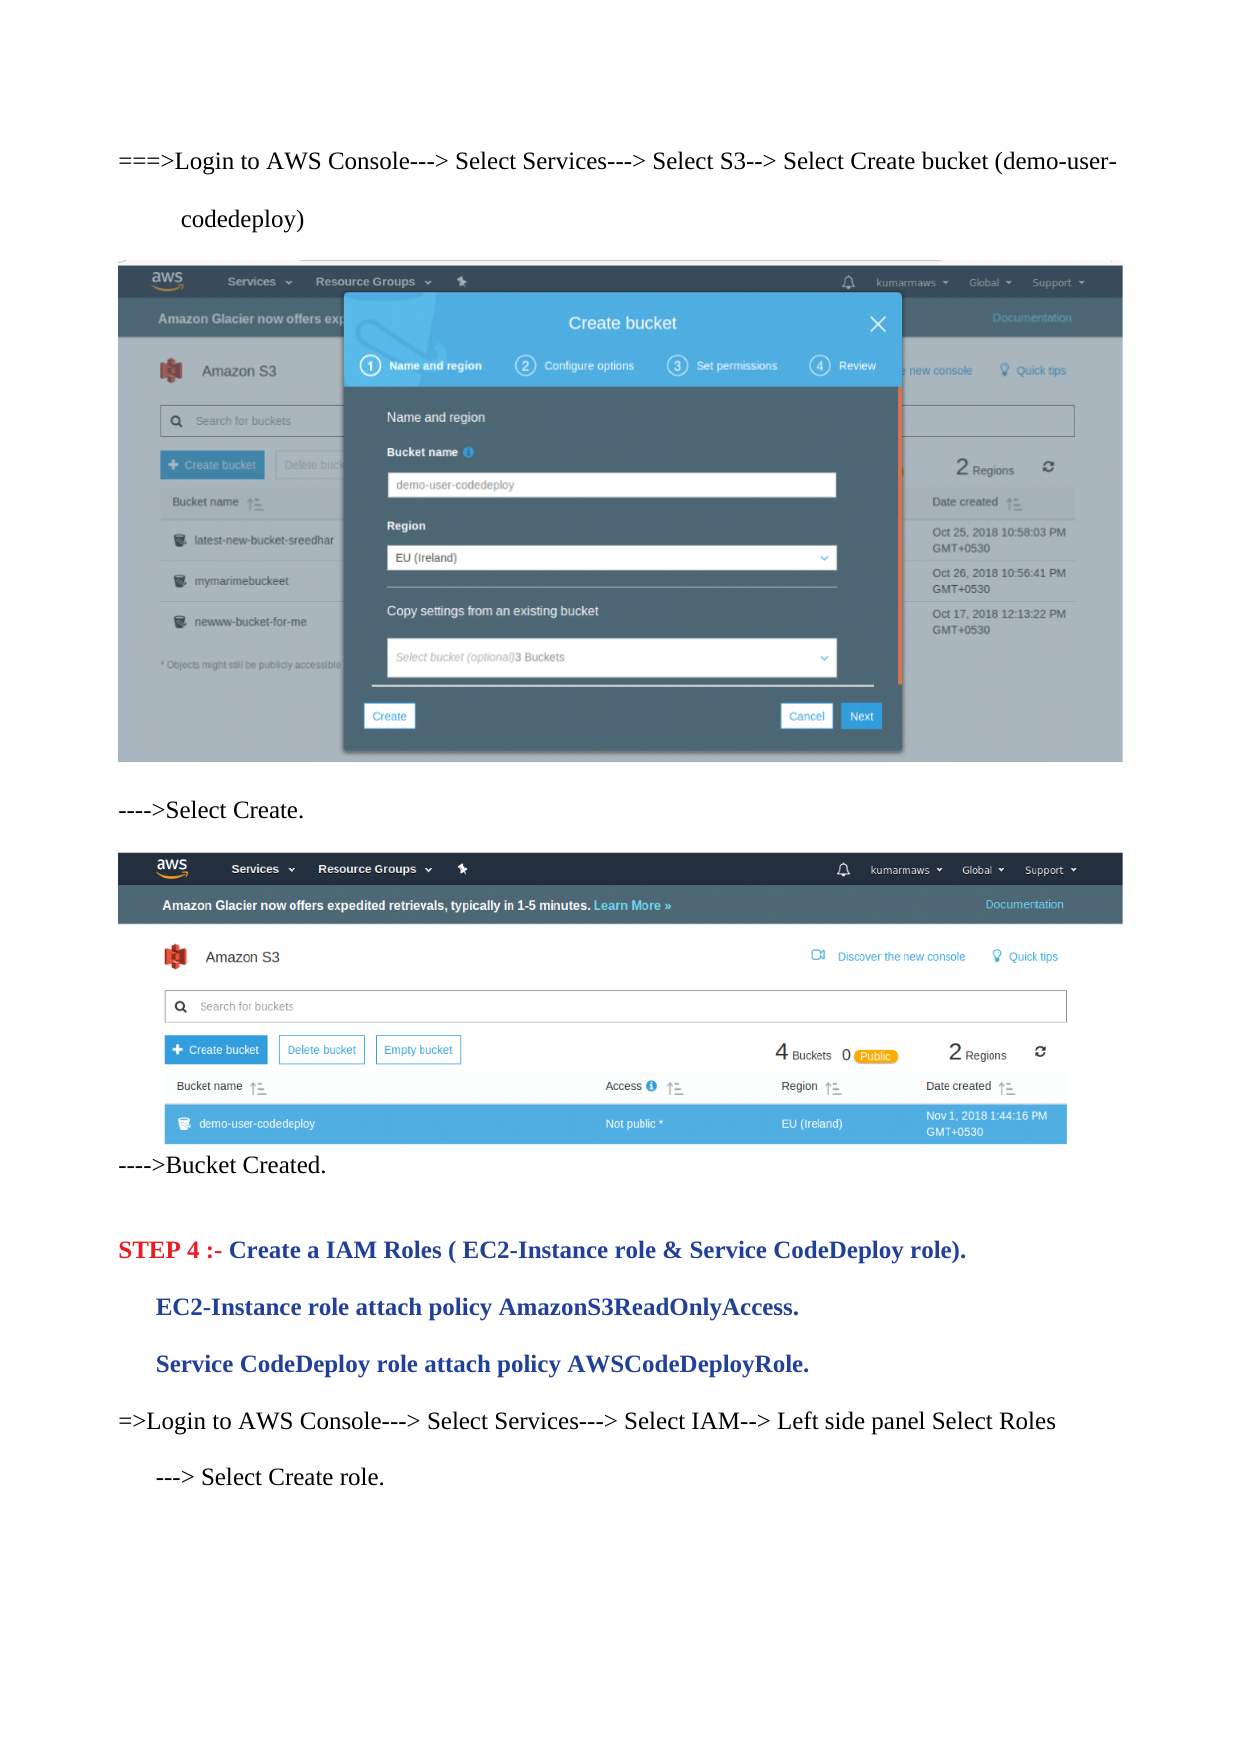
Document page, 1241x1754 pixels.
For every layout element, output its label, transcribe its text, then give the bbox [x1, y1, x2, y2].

text codedeploy) [118, 204, 1122, 232]
text STEP 4 :- Create a IAM Roles ( EC2-Instance role & Service CodeDeploy role). [118, 1235, 1122, 1264]
text Service CodeDeploy role attach policy AWSCodeDeployRole. [118, 1349, 1122, 1378]
text ---->Bucket Created. [118, 1151, 1122, 1179]
text ---> Select Create role. [118, 1462, 1122, 1491]
text ---->Select Create. [118, 795, 1122, 824]
text =>Login to AWS Console---> Select Services---> Select IAM--> Left side panel Select Roles [118, 1406, 1122, 1434]
text EC2-Instance role attach policy AmazonS3ReadOnlyAccess. [118, 1292, 1122, 1321]
text ===>Login to AWS Console---> Select Services---> Select S3--> Select Create bucket (demo-user- [118, 146, 1122, 175]
